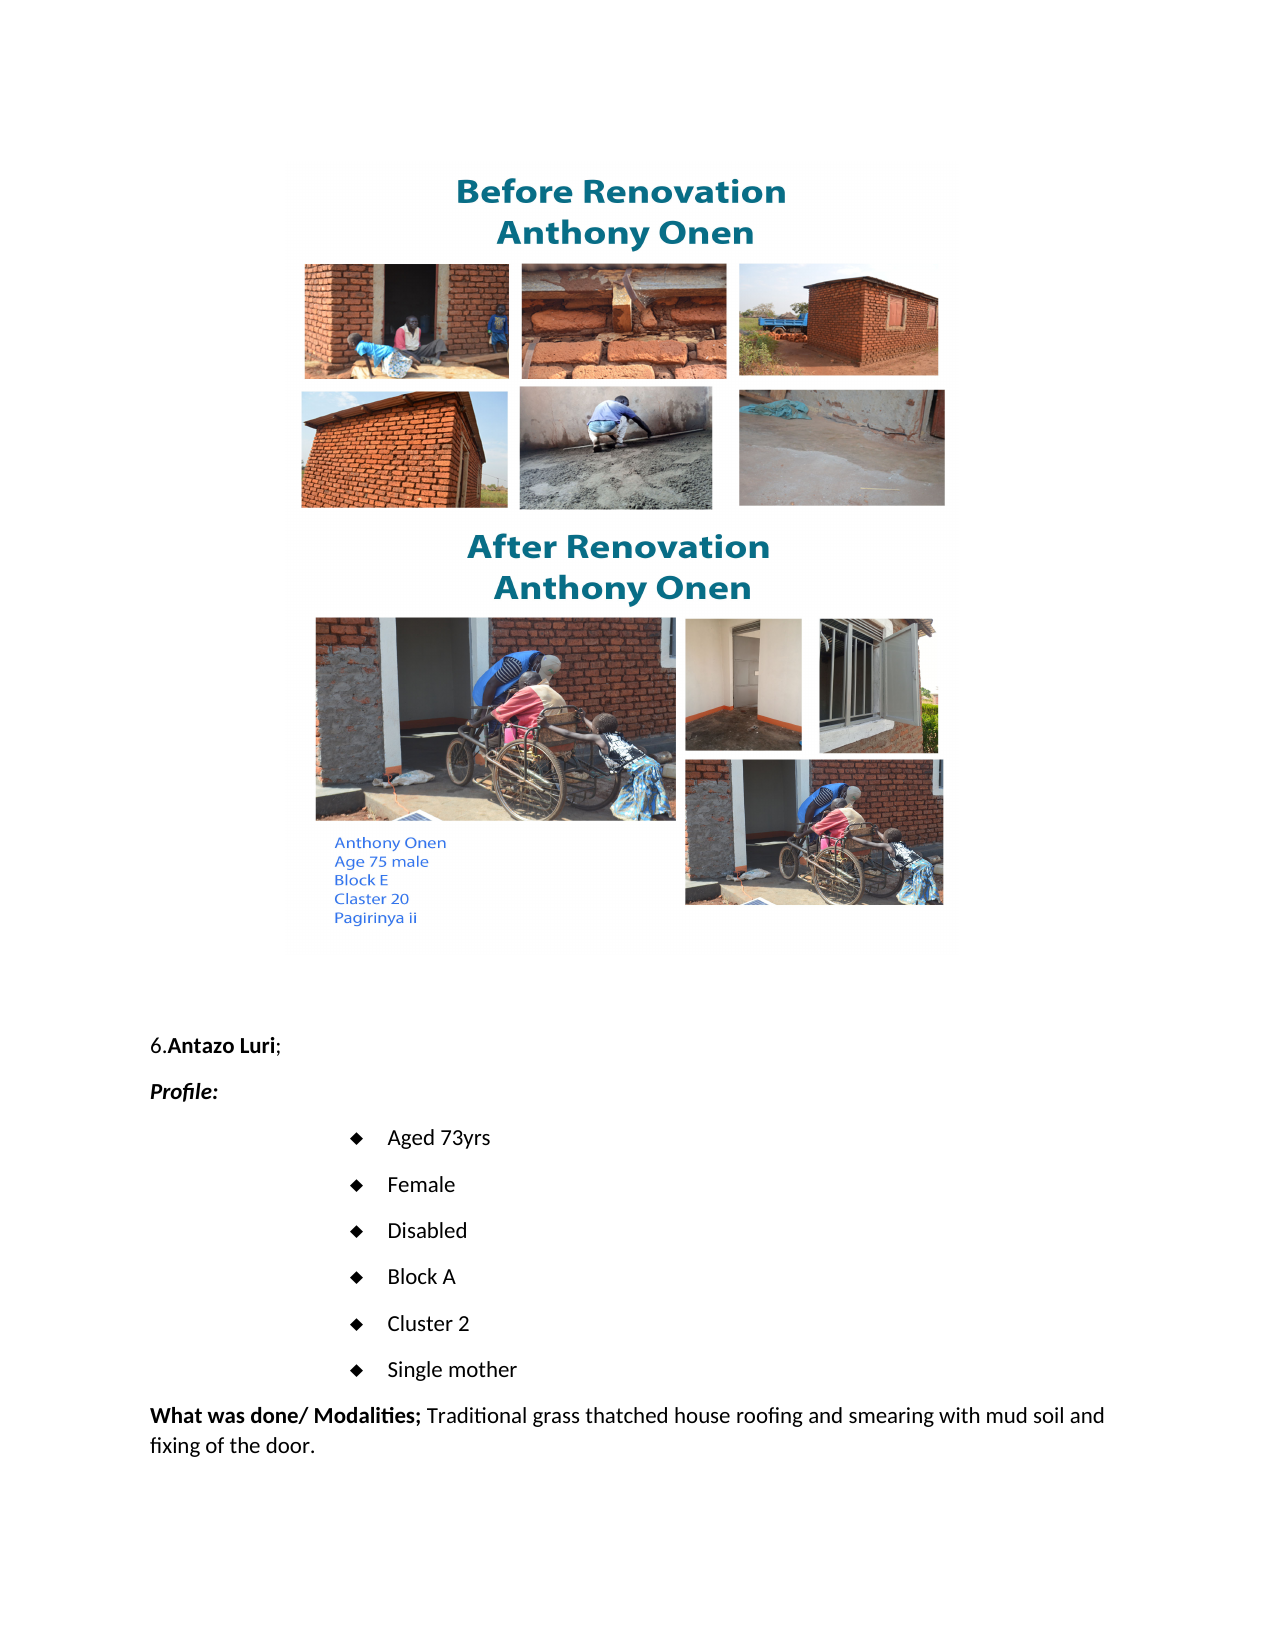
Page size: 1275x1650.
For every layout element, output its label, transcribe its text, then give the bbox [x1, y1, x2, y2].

list Block A [350, 1262, 1125, 1291]
text Profile: [150, 1077, 1125, 1105]
list Aged 73yrs [350, 1123, 1125, 1151]
list Single mother [350, 1355, 1125, 1383]
picture [285, 161, 959, 955]
text 6.Antazo Luri; [150, 1031, 1125, 1059]
list Disabled [350, 1216, 1125, 1244]
list Female [350, 1170, 1125, 1198]
text What was done/ Modalities; Traditional grass thatched house roofing and smearing with mud soil and fixing of the door. [150, 1402, 1125, 1459]
list Cluster 2 [350, 1309, 1125, 1337]
